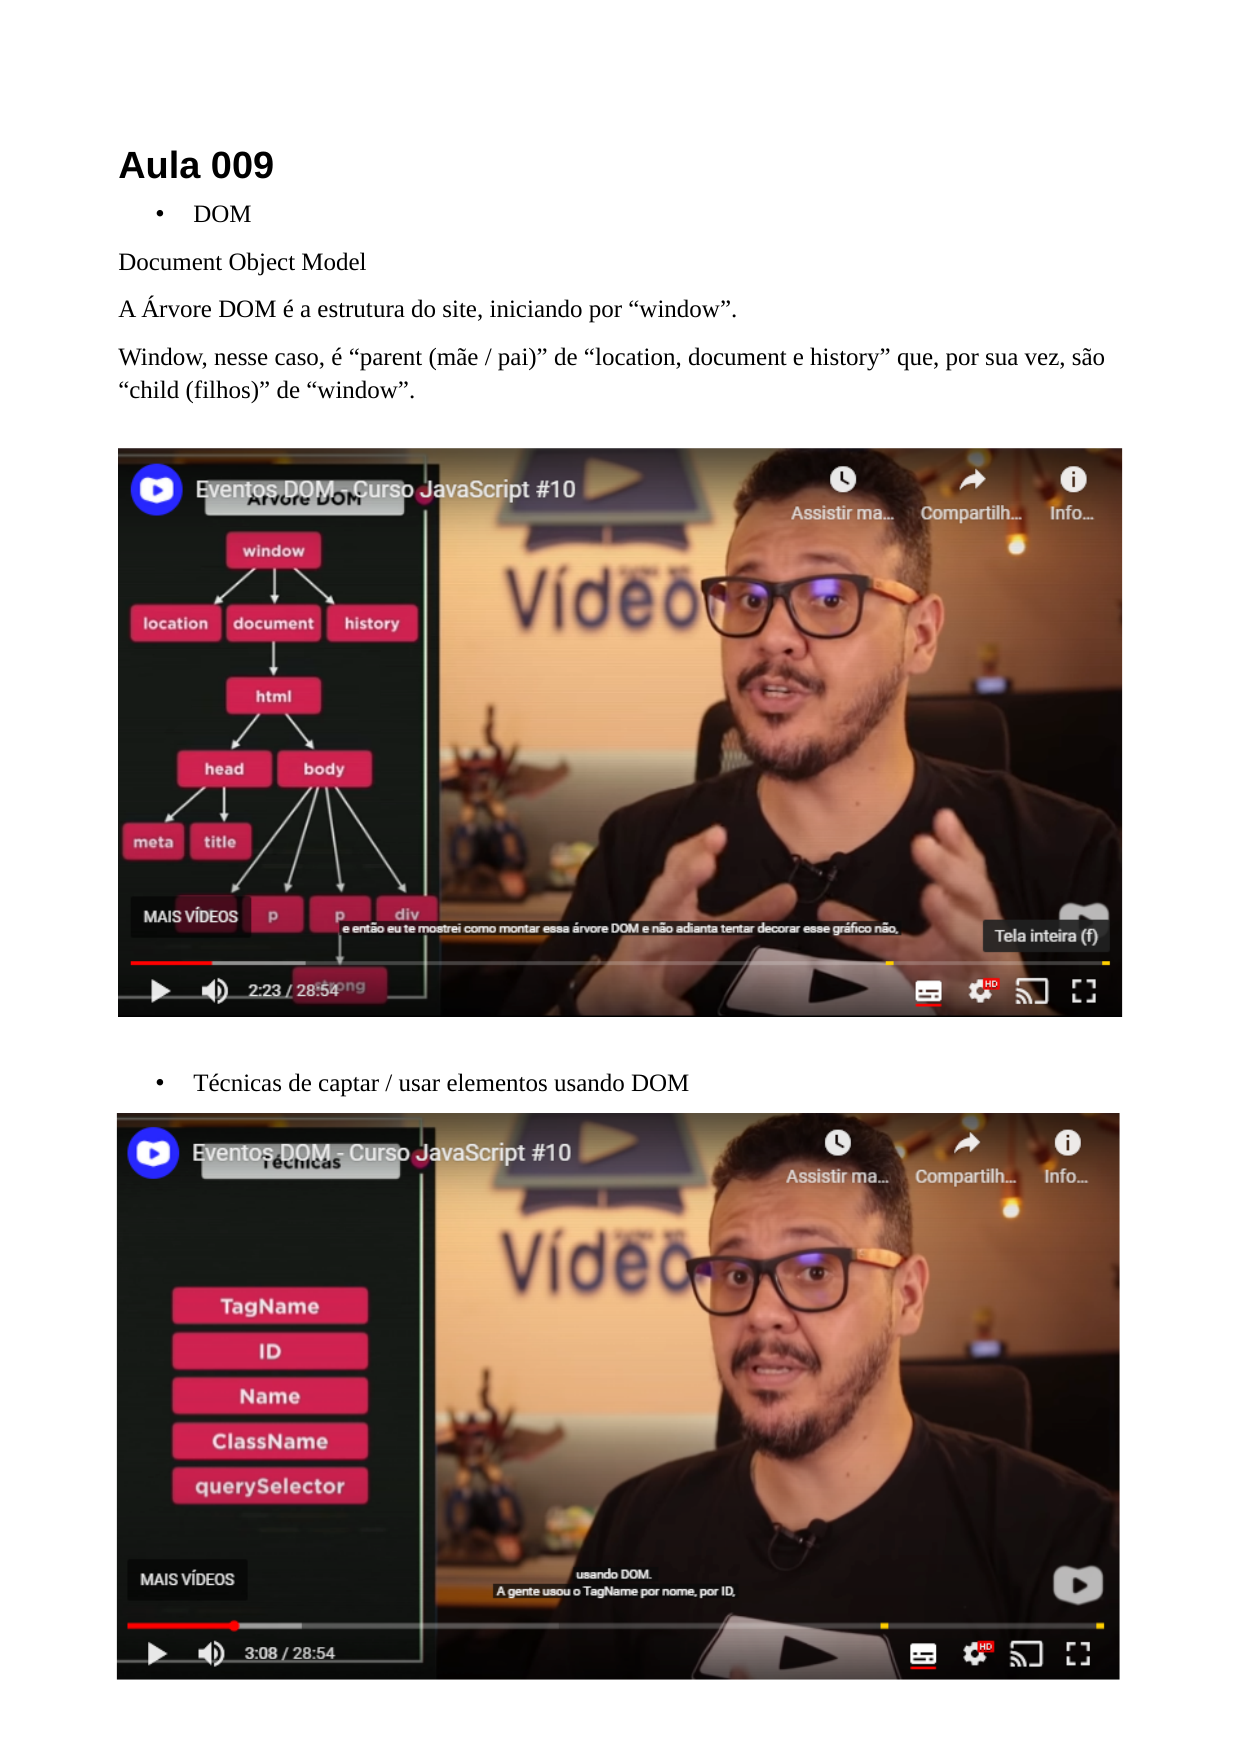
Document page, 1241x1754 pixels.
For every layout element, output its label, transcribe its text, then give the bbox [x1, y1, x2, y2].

picture [116, 1113, 1121, 1681]
text Document Object Model [118, 247, 1122, 276]
list DOM [156, 199, 1122, 228]
text A Árvore DOM é a estrutura do site, iniciando por “window”. [118, 294, 1122, 323]
picture [118, 447, 1123, 1017]
subtitle Aula 009 [118, 143, 1122, 187]
list Técnicas de captar / usar elementos usando DOM [156, 1068, 1122, 1097]
text Window, nesse caso, é “parent (mãe / pai)” de “location, document e history” que, por sua vez, são “child (filhos)” de “window”. [118, 342, 1122, 404]
